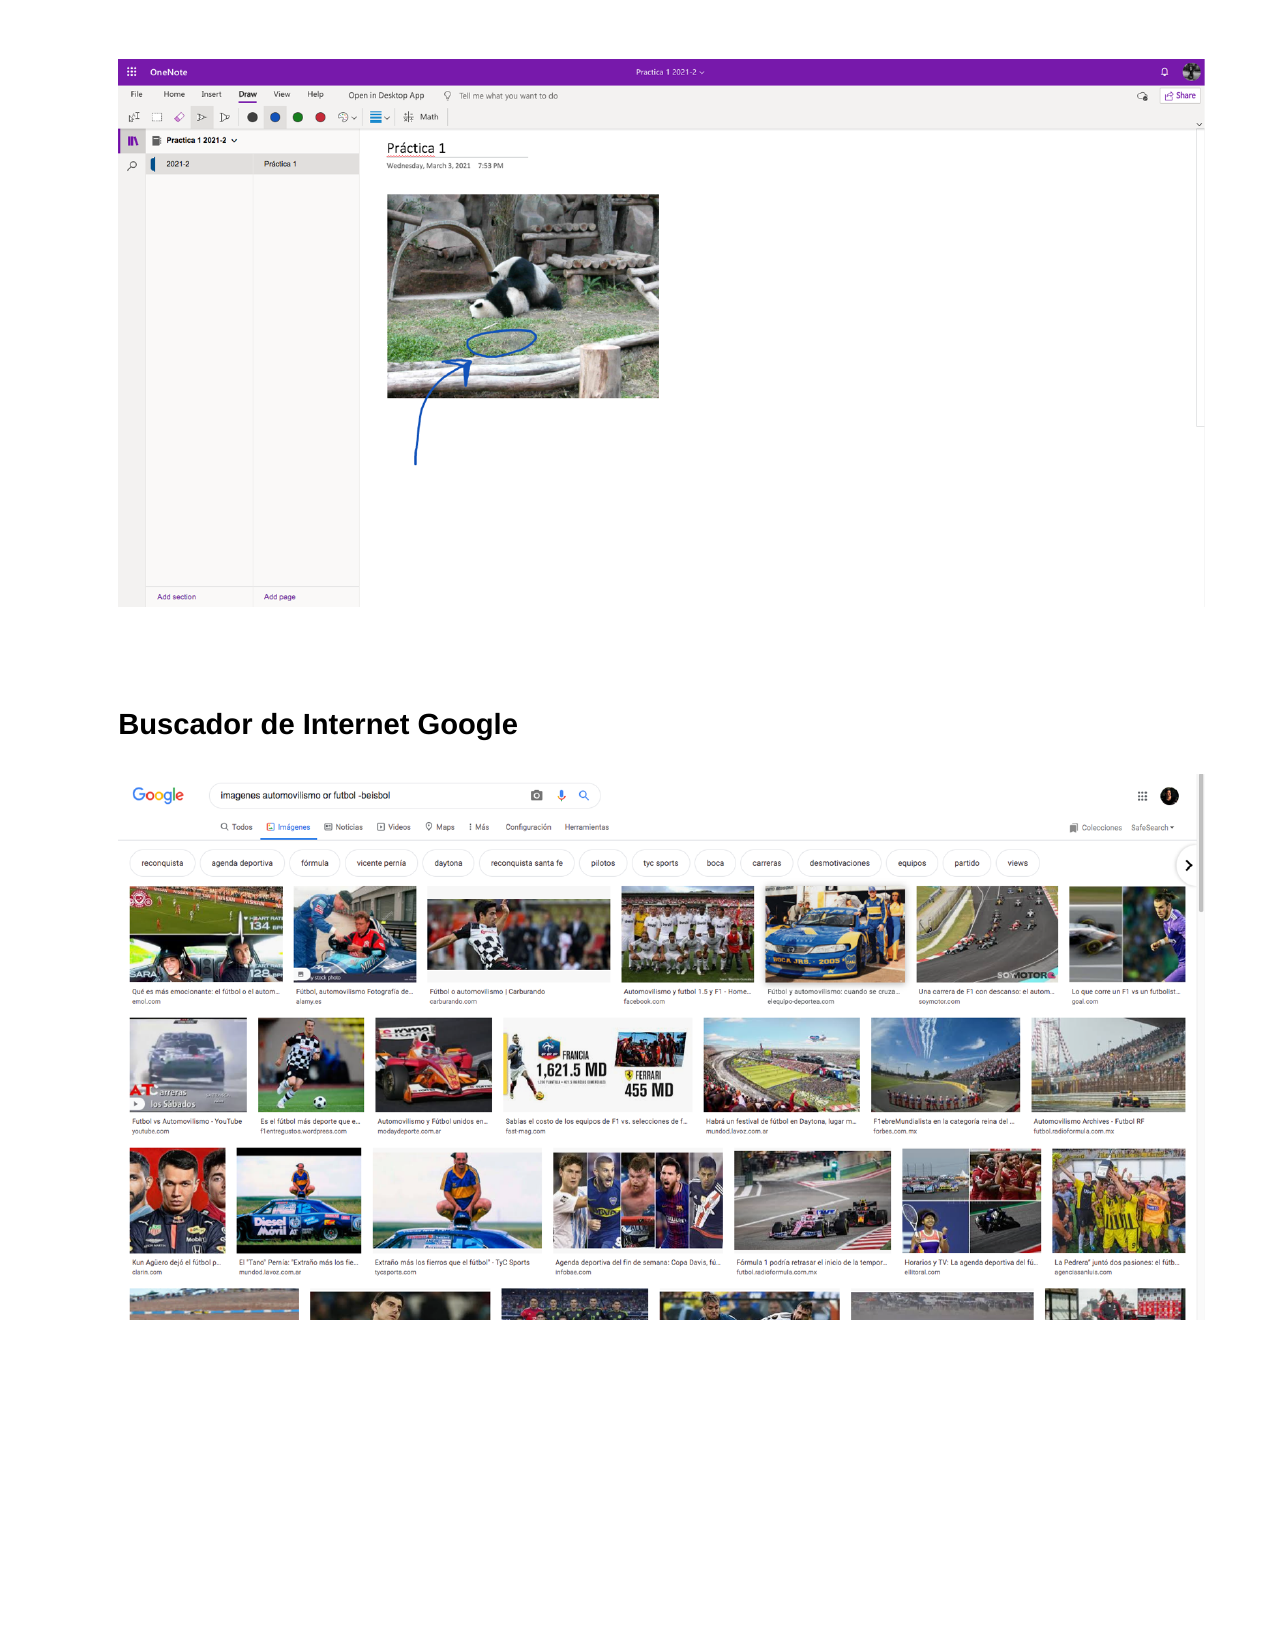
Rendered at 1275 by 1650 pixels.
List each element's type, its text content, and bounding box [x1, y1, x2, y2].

text Buscador de Internet Google [118, 707, 1205, 741]
